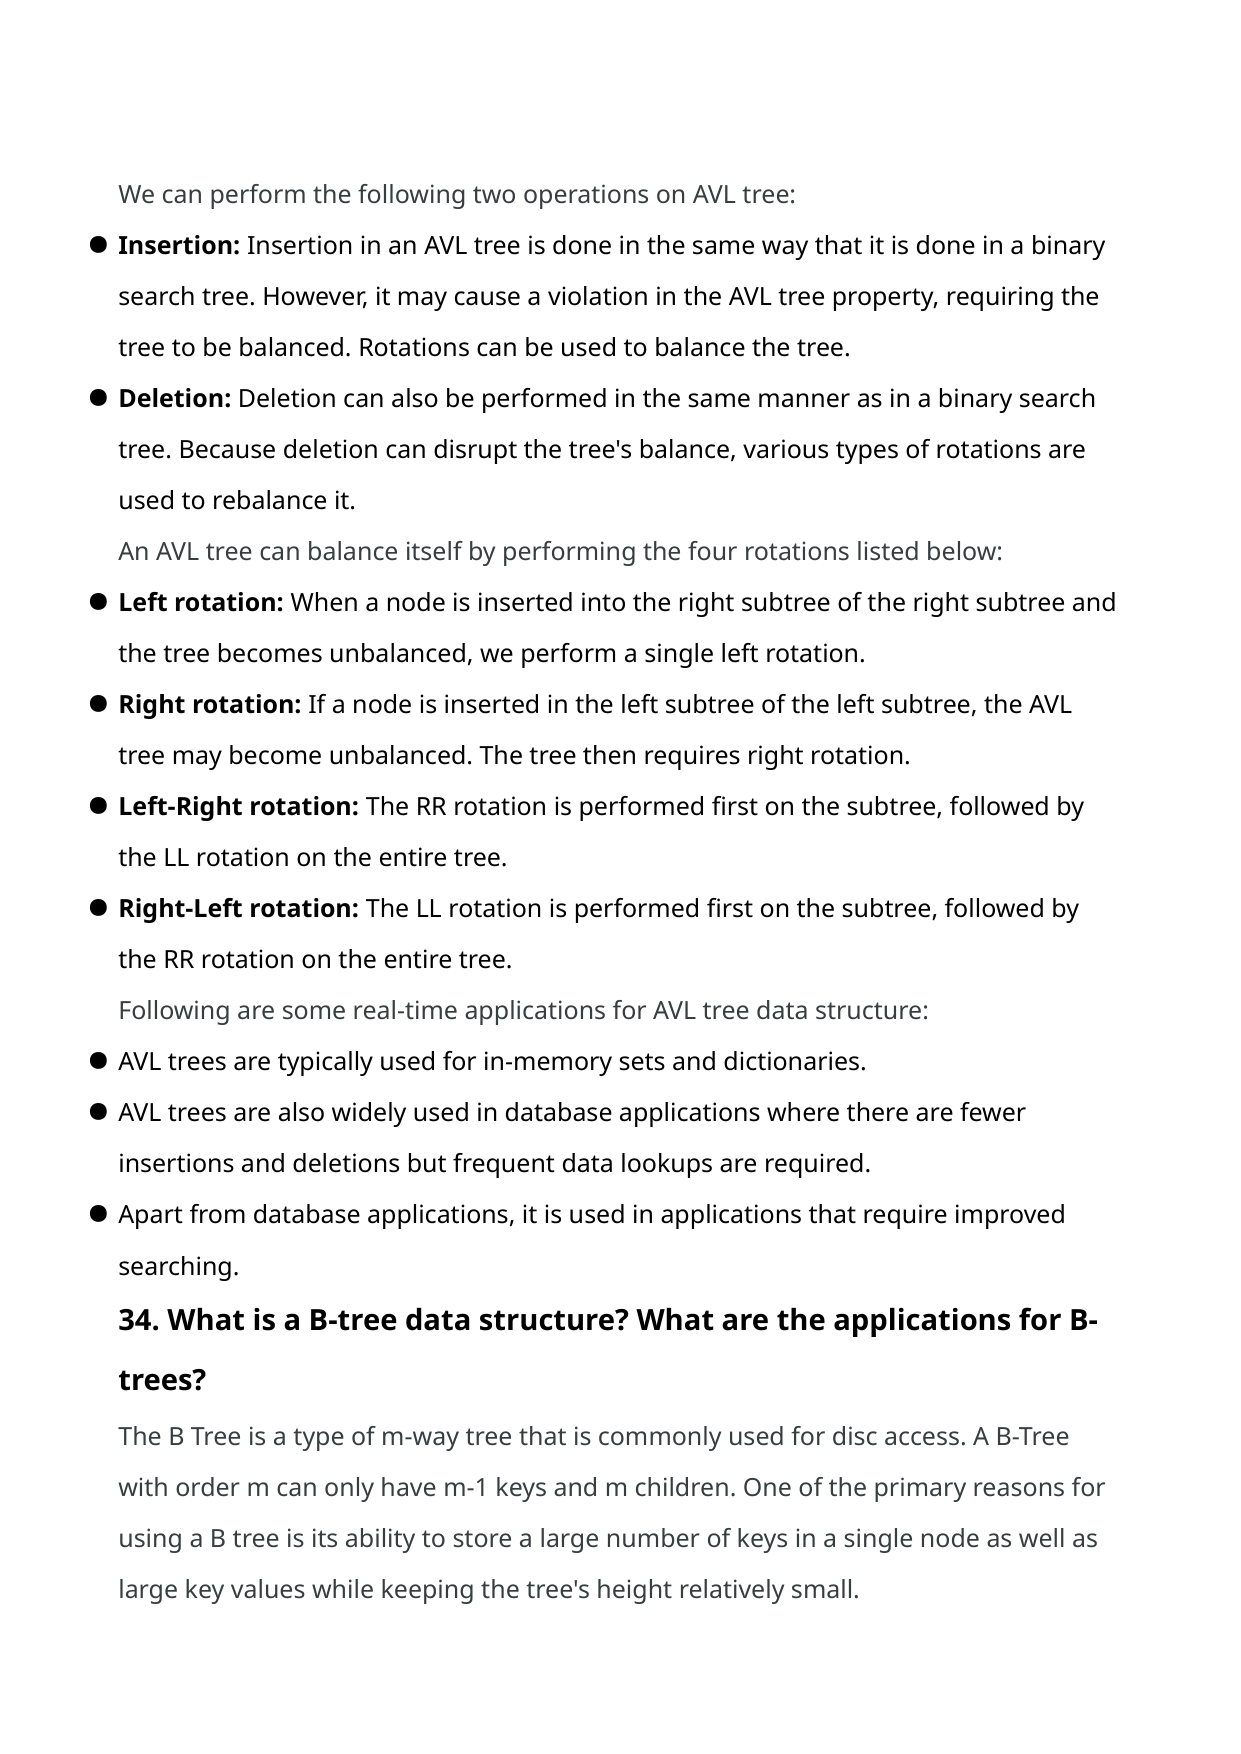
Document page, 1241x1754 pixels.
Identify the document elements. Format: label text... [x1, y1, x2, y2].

text We can perform the following two operations on AVL tree: [118, 176, 1122, 210]
text An AVL tree can balance itself by performing the four rotations listed below: [118, 534, 1122, 568]
list Right rotation: If a node is inserted in the left subtree of the left subtree, the AVL tree may become unbalanced. The tree then requires right rotation. [118, 687, 1122, 772]
text Following are some real-time applications for AVL tree data structure: [118, 993, 1122, 1027]
text The B Tree is a type of m-way tree that is commonly used for disc access. A B-Tree with order m can only have m-1 keys and m children. One of the primary reasons for using a B tree is its ability to store a large number of keys in a single node as well as large key values while keeping the tree's height relatively small. [118, 1418, 1122, 1605]
list Left rotation: When a node is inserted into the right subtree of the right subtree and the tree becomes unbalanced, we perform a single left rotation. [118, 585, 1122, 670]
list Left-Right rotation: The RR rotation is performed first on the subtree, followed by the LL rotation on the entire tree. [118, 789, 1122, 874]
list Insertion: Insertion in an AVL tree is done in the same way that it is done in a binary search tree. However, it may cause a violation in the AVL tree property, requiring the tree to be balanced. Rotations can be used to balance the tree. [118, 227, 1122, 363]
subtitle 34. What is a B-tree data structure? What are the applications for B-trees? [118, 1299, 1122, 1398]
list Deletion: Deletion can also be performed in the same manner as in a binary search tree. Because deletion can disrupt the tree's balance, various types of rotations are used to rebalance it. [118, 381, 1122, 517]
list AVL trees are also widely used in database applications where there are fewer insertions and deletions but frequent data lookups are required. [118, 1095, 1122, 1180]
list Apart from database applications, it is used in applications that require improved searching. [118, 1197, 1122, 1282]
list Right-Left rotation: The LL rotation is performed first on the subtree, followed by the RR rotation on the entire tree. [118, 891, 1122, 976]
list AVL trees are typically used for in-memory sets and dictionaries. [118, 1044, 1122, 1078]
